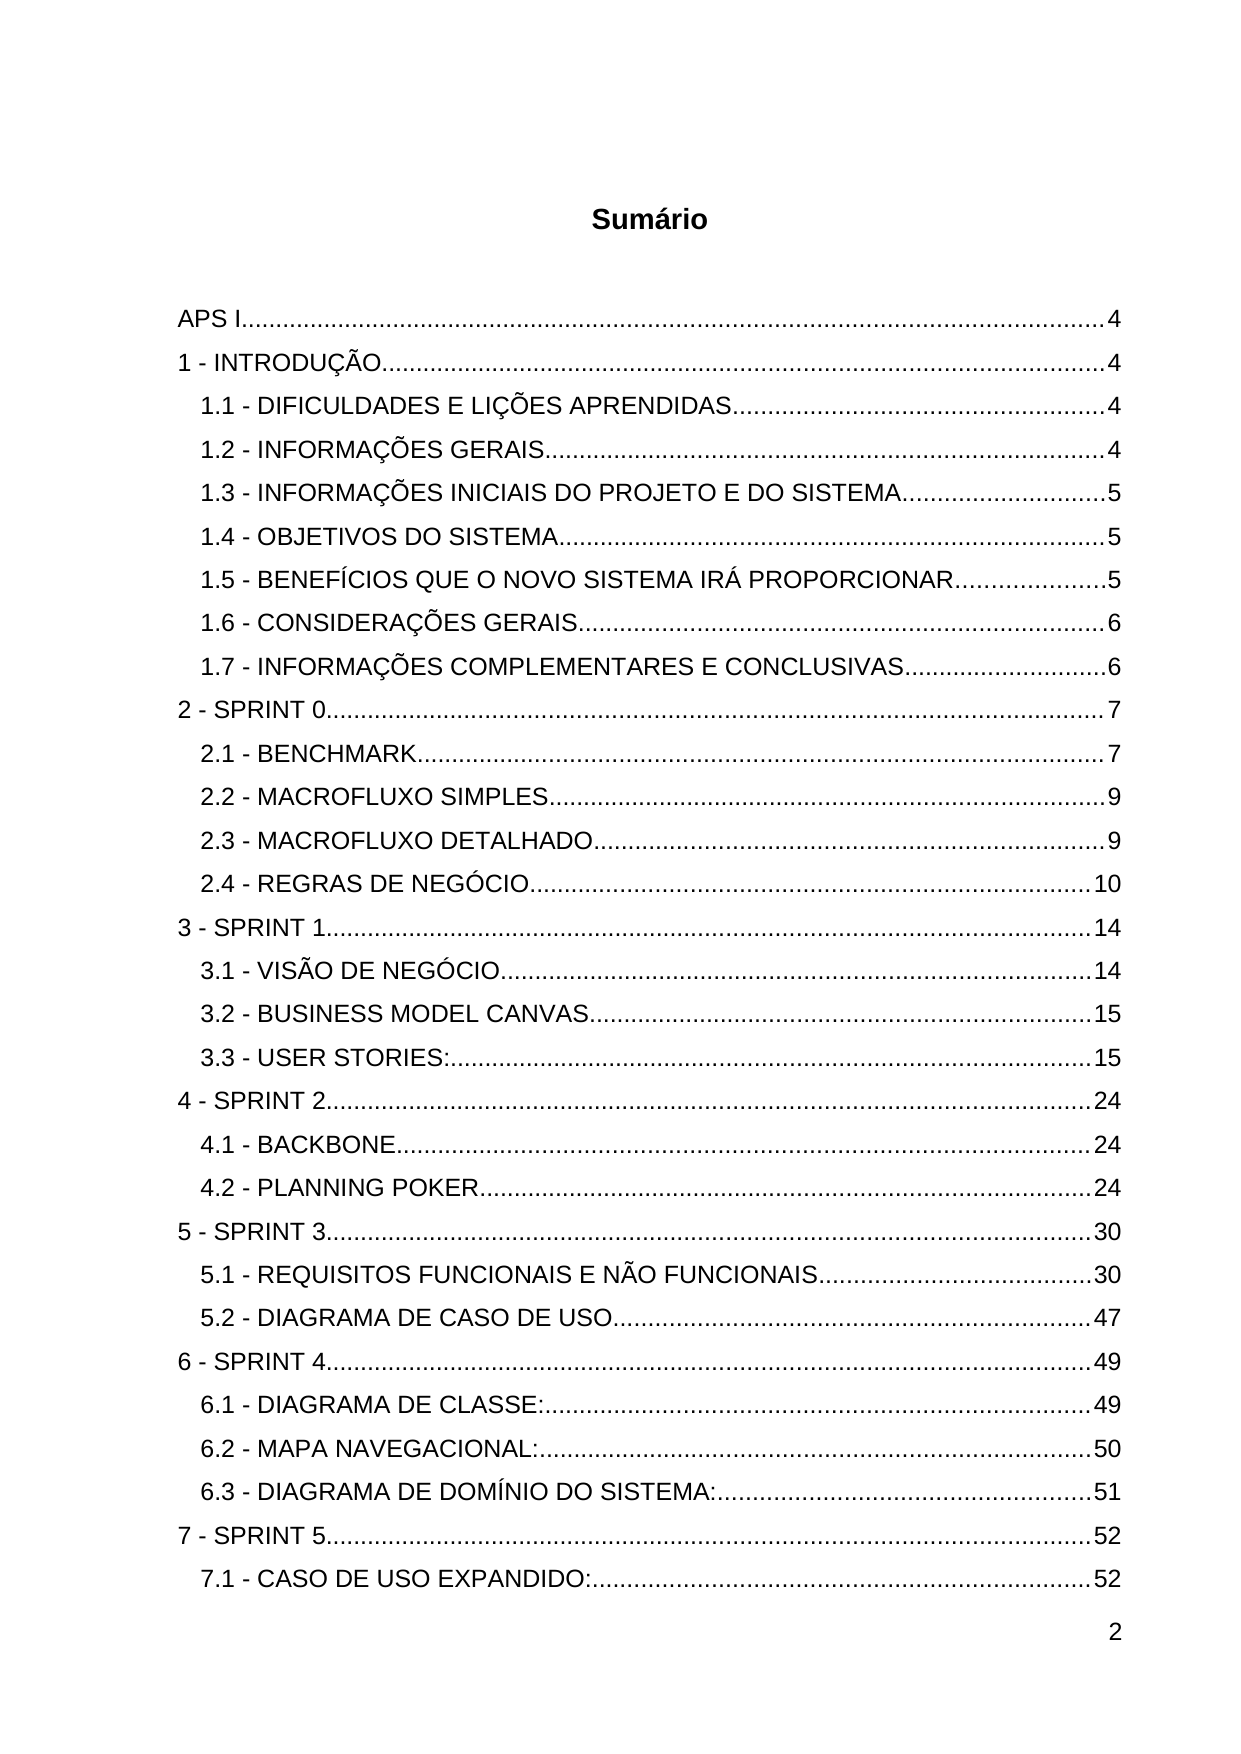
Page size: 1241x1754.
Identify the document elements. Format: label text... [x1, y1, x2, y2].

text 3.1 - VISÃO DE NEGÓCIO 14 [200, 956, 1122, 985]
text 1.5 - BENEFÍCIOS QUE O NOVO SISTEMA IRÁ PROPORCIONAR 5 [200, 565, 1122, 594]
text 4 - SPRINT 2 24 [177, 1086, 1122, 1115]
text 5.1 - REQUISITOS FUNCIONAIS E NÃO FUNCIONAIS 30 [200, 1260, 1122, 1289]
text APS I 4 [177, 304, 1122, 333]
text 2.2 - MACROFLUXO SIMPLES 9 [200, 782, 1122, 811]
text 1.6 - CONSIDERAÇÕES GERAIS 6 [200, 608, 1122, 637]
text 1 - INTRODUÇÃO 4 [177, 348, 1122, 377]
text 1.2 - INFORMAÇÕES GERAIS 4 [200, 435, 1122, 463]
text 1.1 - DIFICULDADES E LIÇÕES APRENDIDAS 4 [200, 391, 1122, 420]
text 4.1 - BACKBONE 24 [200, 1130, 1122, 1158]
text 7.1 - CASO DE USO EXPANDIDO: 52 [200, 1564, 1122, 1593]
text 1.7 - INFORMAÇÕES COMPLEMENTARES E CONCLUSIVAS 6 [200, 652, 1122, 681]
text 6.1 - DIAGRAMA DE CLASSE: 49 [200, 1390, 1122, 1419]
text 4.2 - PLANNING POKER 24 [200, 1173, 1122, 1202]
text 6 - SPRINT 4 49 [177, 1347, 1122, 1376]
text 1.4 - OBJETIVOS DO SISTEMA 5 [200, 522, 1122, 550]
text 2.3 - MACROFLUXO DETALHADO 9 [200, 826, 1122, 854]
text 2 - SPRINT 0 7 [177, 695, 1122, 724]
text 6.2 - MAPA NAVEGACIONAL: 50 [200, 1434, 1122, 1462]
text 7 - SPRINT 5 52 [177, 1521, 1122, 1549]
text 5.2 - DIAGRAMA DE CASO DE USO 47 [200, 1303, 1122, 1332]
text 2.1 - BENCHMARK 7 [200, 739, 1122, 767]
text 3.2 - BUSINESS MODEL CANVAS 15 [200, 999, 1122, 1028]
text 3 - SPRINT 1 14 [177, 912, 1122, 941]
text 6.3 - DIAGRAMA DE DOMÍNIO DO SISTEMA: 51 [200, 1477, 1122, 1506]
text 3.3 - USER STORIES: 15 [200, 1043, 1122, 1072]
text 2.4 - REGRAS DE NEGÓCIO 10 [200, 869, 1122, 898]
subtitle Sumário [177, 202, 1122, 236]
text 1.3 - INFORMAÇÕES INICIAIS DO PROJETO E DO SISTEMA 5 [200, 478, 1122, 507]
text 5 - SPRINT 3 30 [177, 1217, 1122, 1245]
